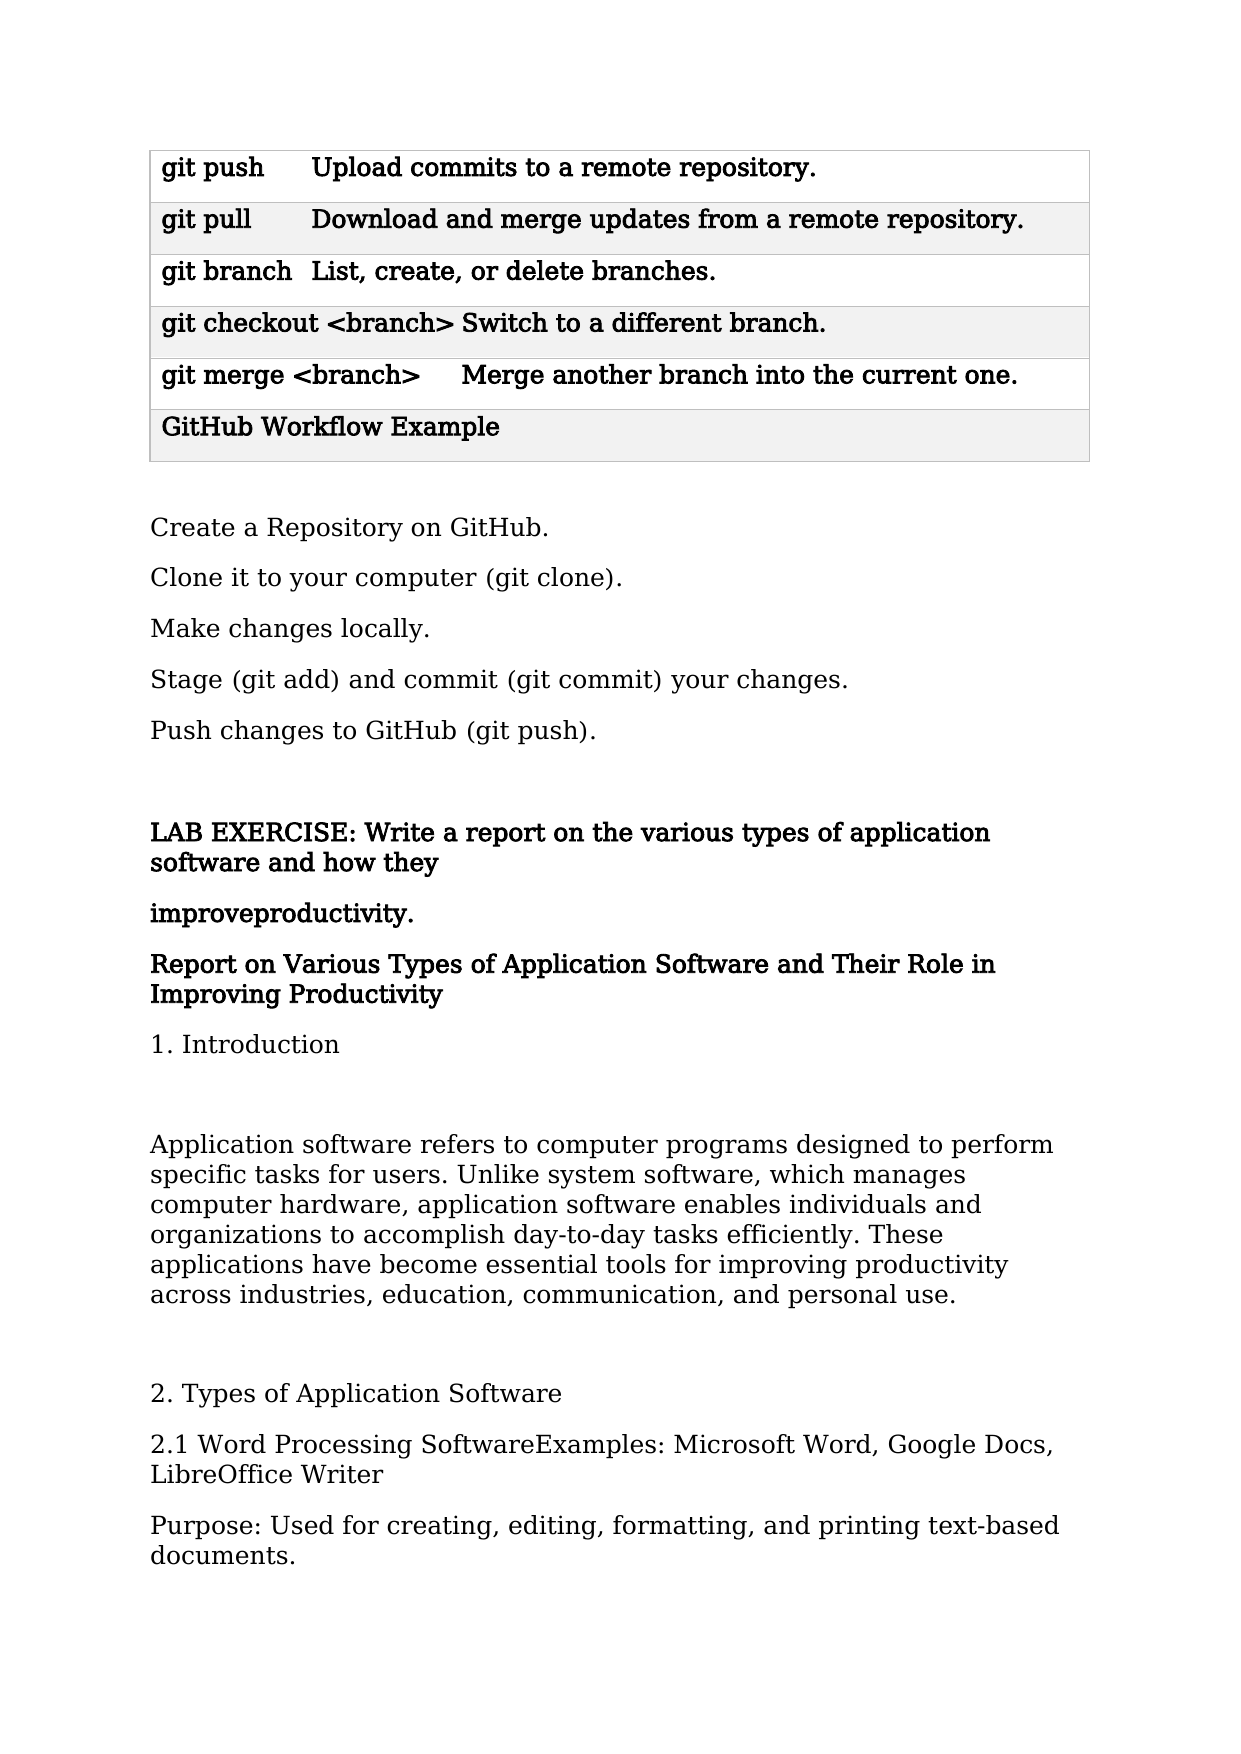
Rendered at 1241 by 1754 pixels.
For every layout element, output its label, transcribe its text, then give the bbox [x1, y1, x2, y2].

text Purpose: Used for creating, editing, formatting, and printing text-based documents. [150, 1510, 1090, 1570]
text improveproductivity. [150, 897, 1090, 927]
table_cell git checkout <branch> Switch to a different branch. [151, 307, 1089, 357]
text 2.1 Word Processing SoftwareExamples: Microsoft Word, Google Docs, LibreOffice Writer [150, 1429, 1090, 1489]
table_cell GitHub Workflow Example [151, 410, 1089, 461]
table_cell git pull Download and merge updates from a remote repository. [151, 203, 1089, 254]
text LAB EXERCISE: Write a report on the various types of application software and how they [150, 816, 1090, 876]
text Application software refers to computer programs designed to perform specific tasks for users. Unlike system software, which manages computer hardware, application software enables individuals and organizations to accomplish day-to-day tasks efficiently. These applications have become essential tools for improving productivity across industries, education, communication, and personal use. [150, 1128, 1090, 1308]
text Create a Repository on GitHub. [150, 511, 1090, 541]
table_cell git push Upload commits to a remote repository. [151, 151, 1089, 202]
text 2. Types of Application Software [150, 1378, 1090, 1408]
text Report on Various Types of Application Software and Their Role in Improving Productivity [150, 948, 1090, 1008]
table_cell git branch List, create, or delete branches. [151, 255, 1089, 306]
text 1. Introduction [150, 1029, 1090, 1059]
text Make changes locally. [150, 613, 1090, 643]
text Stage (git add) and commit (git commit) your changes. [150, 664, 1090, 694]
text Clone it to your computer (git clone). [150, 562, 1090, 592]
text Push changes to GitHub (git push). [150, 714, 1090, 744]
table_cell git merge <branch> Merge another branch into the current one. [151, 359, 1089, 409]
